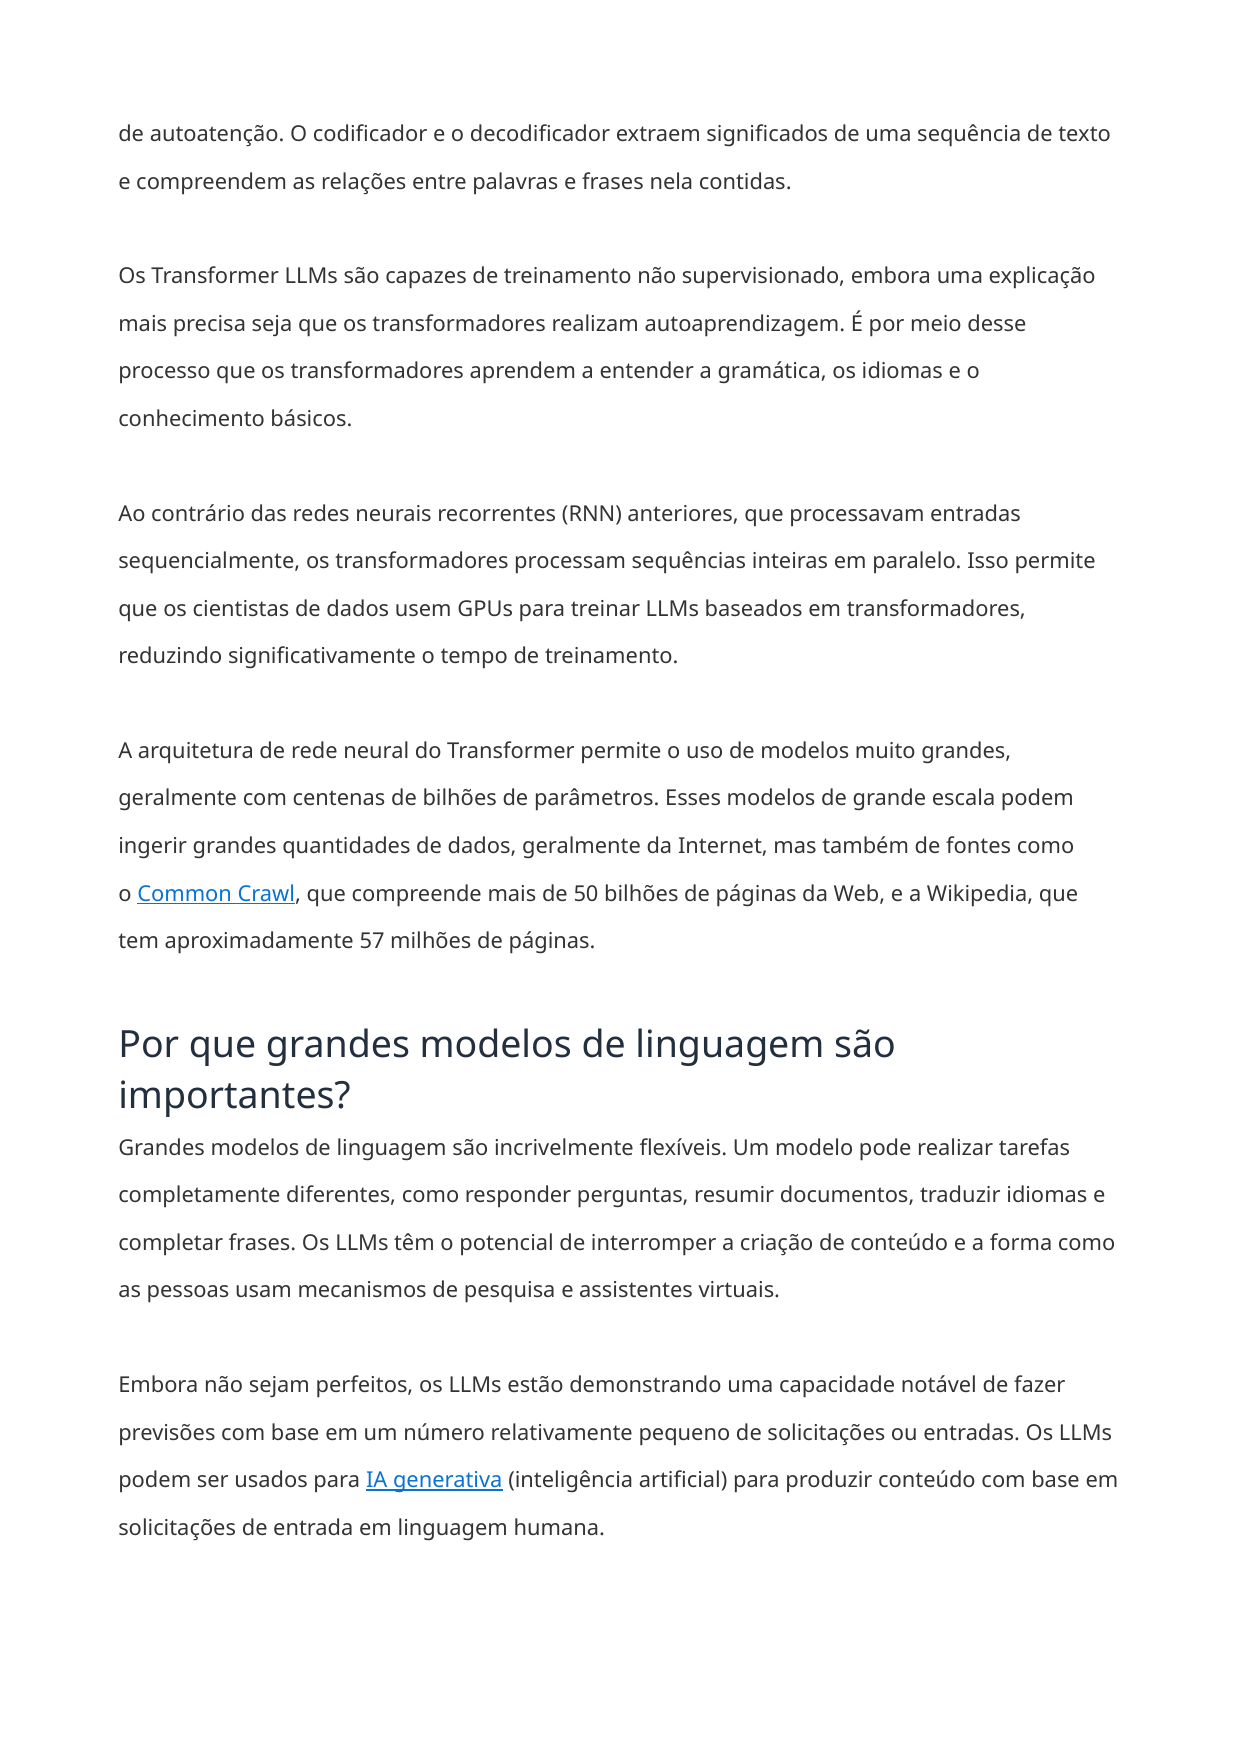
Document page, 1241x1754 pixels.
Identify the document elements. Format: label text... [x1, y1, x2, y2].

text Embora não sejam perfeitos, os LLMs estão demonstrando uma capacidade notável de fazer previsões com base em um número relativamente pequeno de solicitações ou entradas. Os LLMs podem ser usados para IA generativa (inteligência artificial) para produzir conteúdo com base em solicitações de entrada em linguagem humana. [118, 1369, 1122, 1542]
text Ao contrário das redes neurais recorrentes (RNN) anteriores, que processavam entradas sequencialmente, os transformadores processam sequências inteiras em paralelo. Isso permite que os cientistas de dados usem GPUs para treinar LLMs baseados em transformadores, reduzindo significativamente o tempo de treinamento. [118, 497, 1122, 670]
text Os Transformer LLMs são capazes de treinamento não supervisionado, embora uma explicação mais precisa seja que os transformadores realizam autoaprendizagem. É por meio desse processo que os transformadores aprendem a entender a gramática, os idiomas e o conhecimento básicos. [118, 260, 1122, 433]
text A arquitetura de rede neural do Transformer permite o uso de modelos muito grandes, geralmente com centenas de bilhões de parâmetros. Esses modelos de grande escala podem ingerir grandes quantidades de dados, geralmente da Internet, mas também de fontes como o Common Crawl, que compreende mais de 50 bilhões de páginas da Web, e a Wikipedia, que tem aproximadamente 57 milhões de páginas. [118, 735, 1122, 955]
text de autoatenção. O codificador e o decodificador extraem significados de uma sequência de texto e compreendem as relações entre palavras e frases nela contidas. [118, 118, 1122, 196]
text Grandes modelos de linguagem são incrivelmente flexíveis. Um modelo pode realizar tarefas completamente diferentes, como responder perguntas, resumir documentos, traduzir idiomas e completar frases. Os LLMs têm o potencial de interromper a criação de conteúdo e a forma como as pessoas usam mecanismos de pesquisa e assistentes virtuais. [118, 1132, 1122, 1304]
subtitle Por que grandes modelos de linguagem são importantes? [118, 1017, 1122, 1119]
